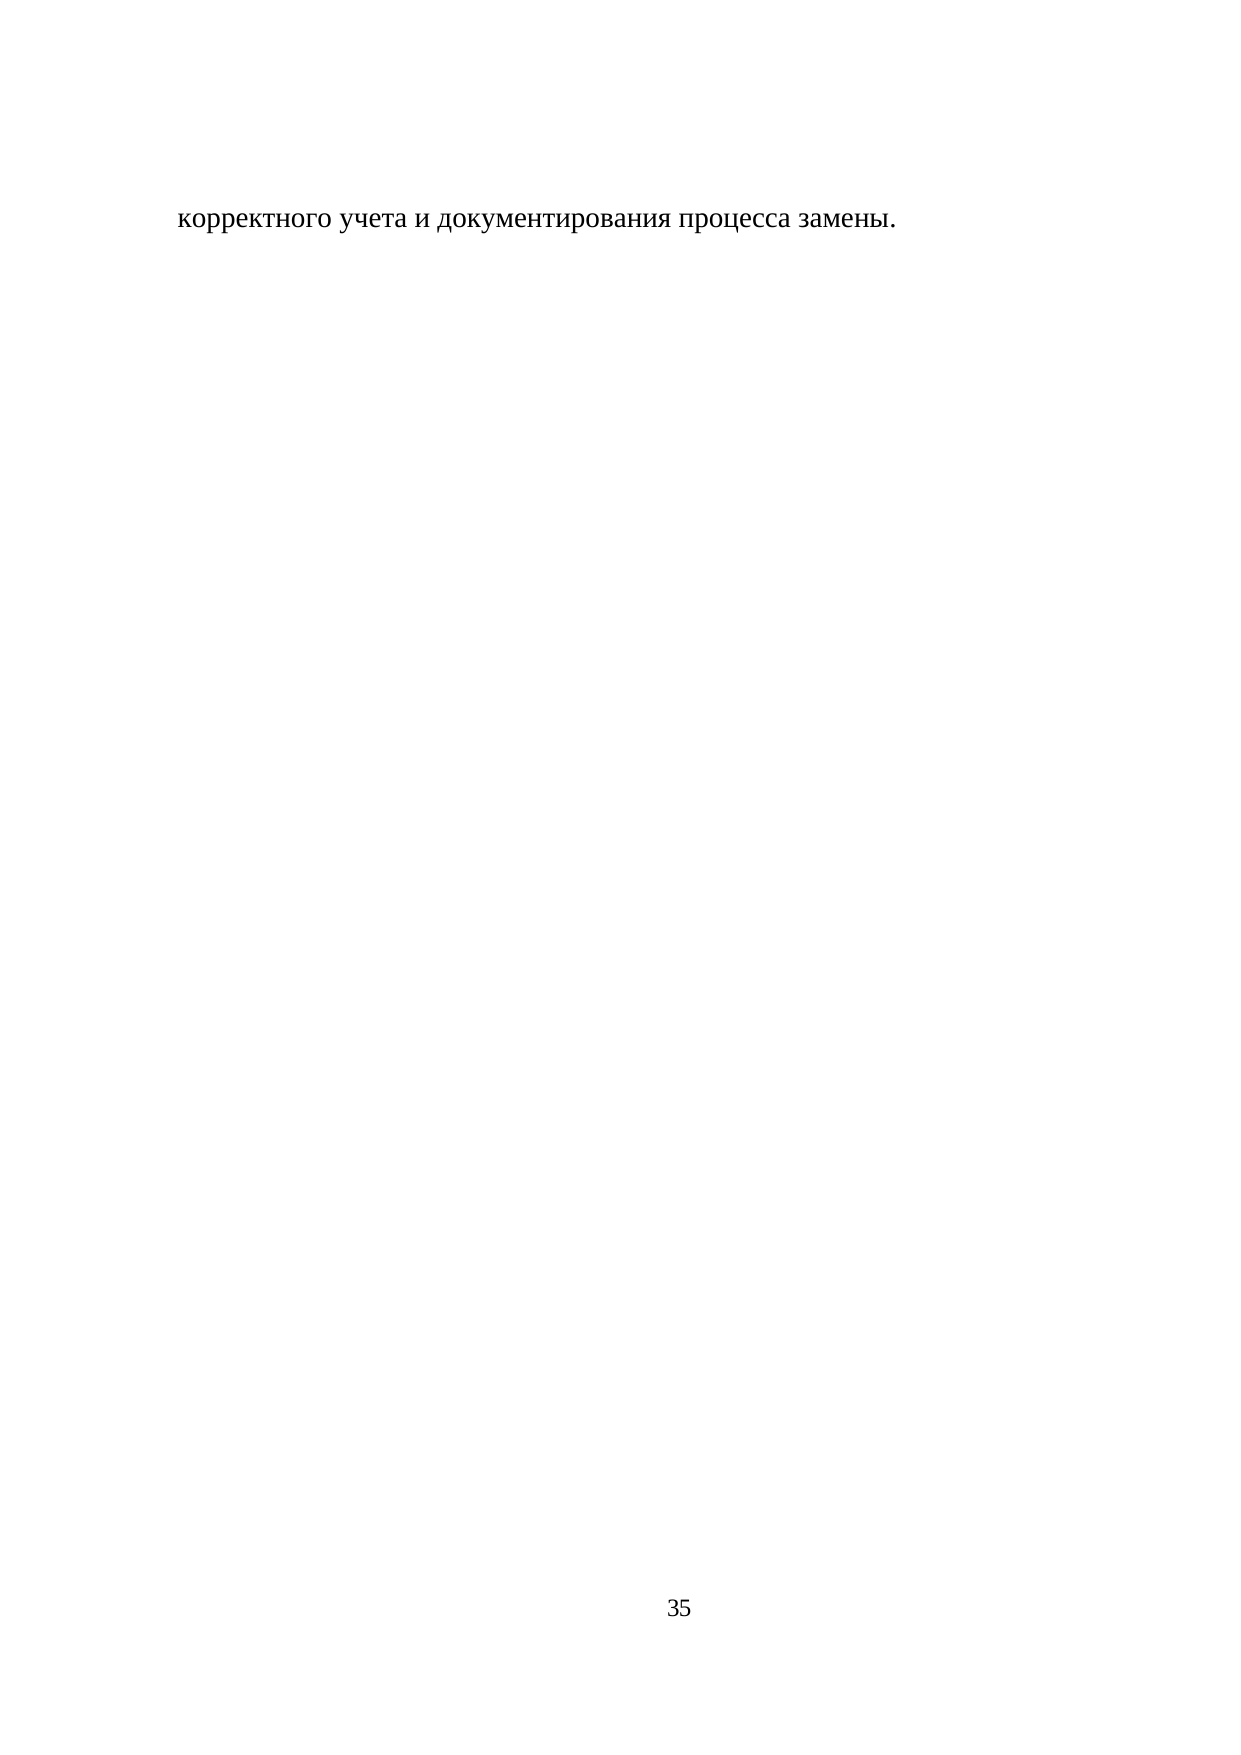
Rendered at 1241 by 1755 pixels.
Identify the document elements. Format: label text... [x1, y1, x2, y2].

text корректного учета и документирования процесса замены. [177, 200, 1241, 233]
